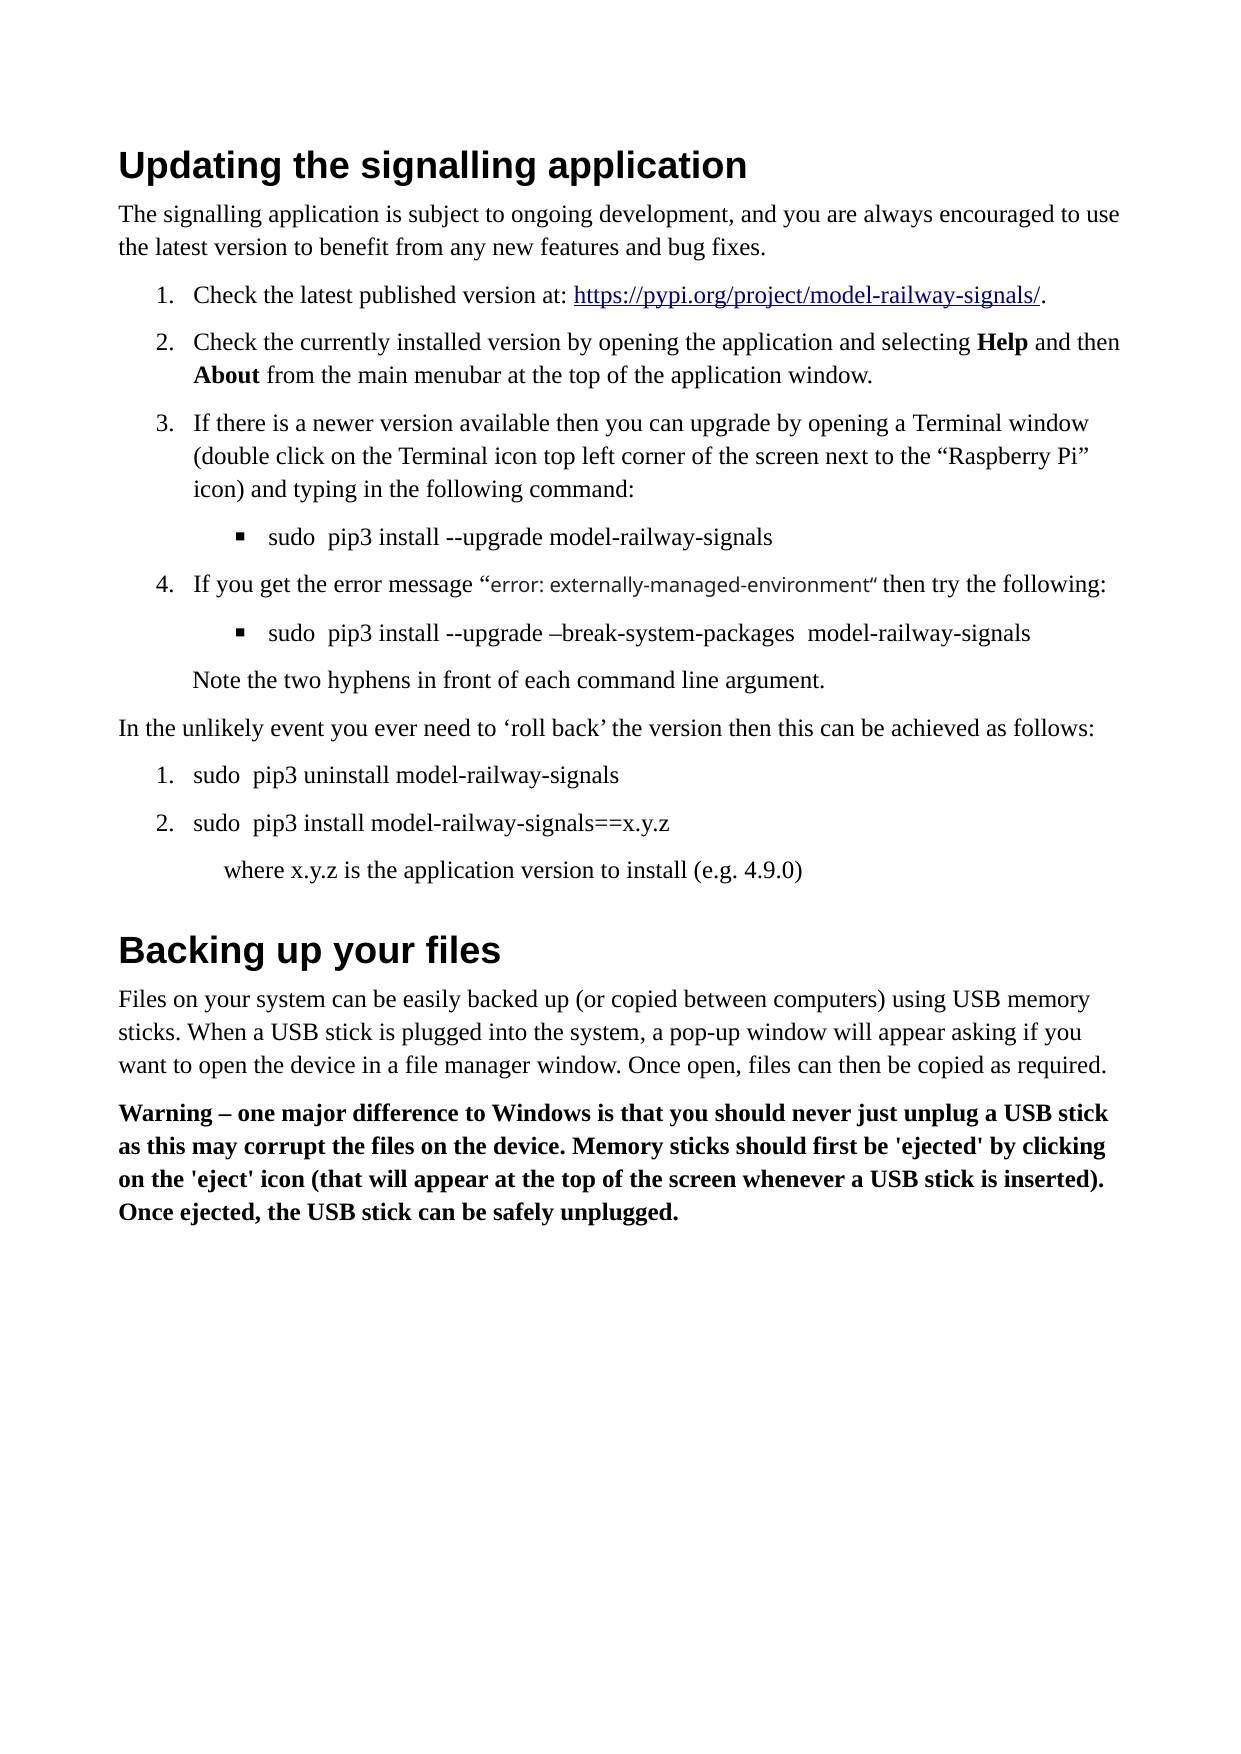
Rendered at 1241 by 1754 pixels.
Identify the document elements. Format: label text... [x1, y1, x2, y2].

text The signalling application is subject to ongoing development, and you are always encouraged to use the latest version to benefit from any new features and bug fixes. [118, 199, 1122, 261]
list If you get the error message “error: externally-managed-environment“ then try the following: [156, 569, 1122, 599]
list Check the currently installed version by opening the application and selecting Help and then About from the main menubar at the top of the application window. [156, 327, 1122, 389]
list Check the latest published version at: https://pypi.org/project/model-railway-signals/. [156, 280, 1122, 309]
text where x.y.z is the application version to install (e.g. 4.9.0) [118, 856, 1122, 884]
list sudo pip3 install model-railway-signals==x.y.z [156, 808, 1122, 837]
text Warning – one major difference to Windows is that you should never just unplug a USB stick as this may corrupt the files on the device. Memory sticks should first be 'ejected' by clicking on the 'eject' icon (that will appear at the top of the screen whenever a USB stick is inserted). Once ejected, the USB stick can be safely unplugged. [118, 1098, 1122, 1226]
list If there is a newer version available then you can upgrade by opening a Terminal window (double click on the Terminal icon top left corner of the screen next to the “Raspberry Pi” icon) and typing in the following command: [156, 408, 1122, 503]
text Files on your system can be easily backed up (or copied between computers) using USB memory sticks. When a USB stick is plugged into the system, a pop-up window will appear asking if you want to open the device in a file manager window. Once open, files can then be copied as required. [118, 984, 1122, 1079]
subtitle Updating the signalling application [118, 143, 1122, 187]
list sudo pip3 install --upgrade –break-system-packages model-railway-signals [231, 618, 1122, 646]
text In the unlikely event you ever need to ‘roll back’ the version then this can be achieved as follows: [118, 713, 1122, 742]
text Note the two hyphens in front of each command line argument. [118, 665, 1122, 694]
list sudo pip3 uninstall model-railway-signals [156, 760, 1122, 789]
subtitle Backing up your files [118, 928, 1122, 972]
list sudo pip3 install --upgrade model-railway-signals [231, 522, 1122, 551]
